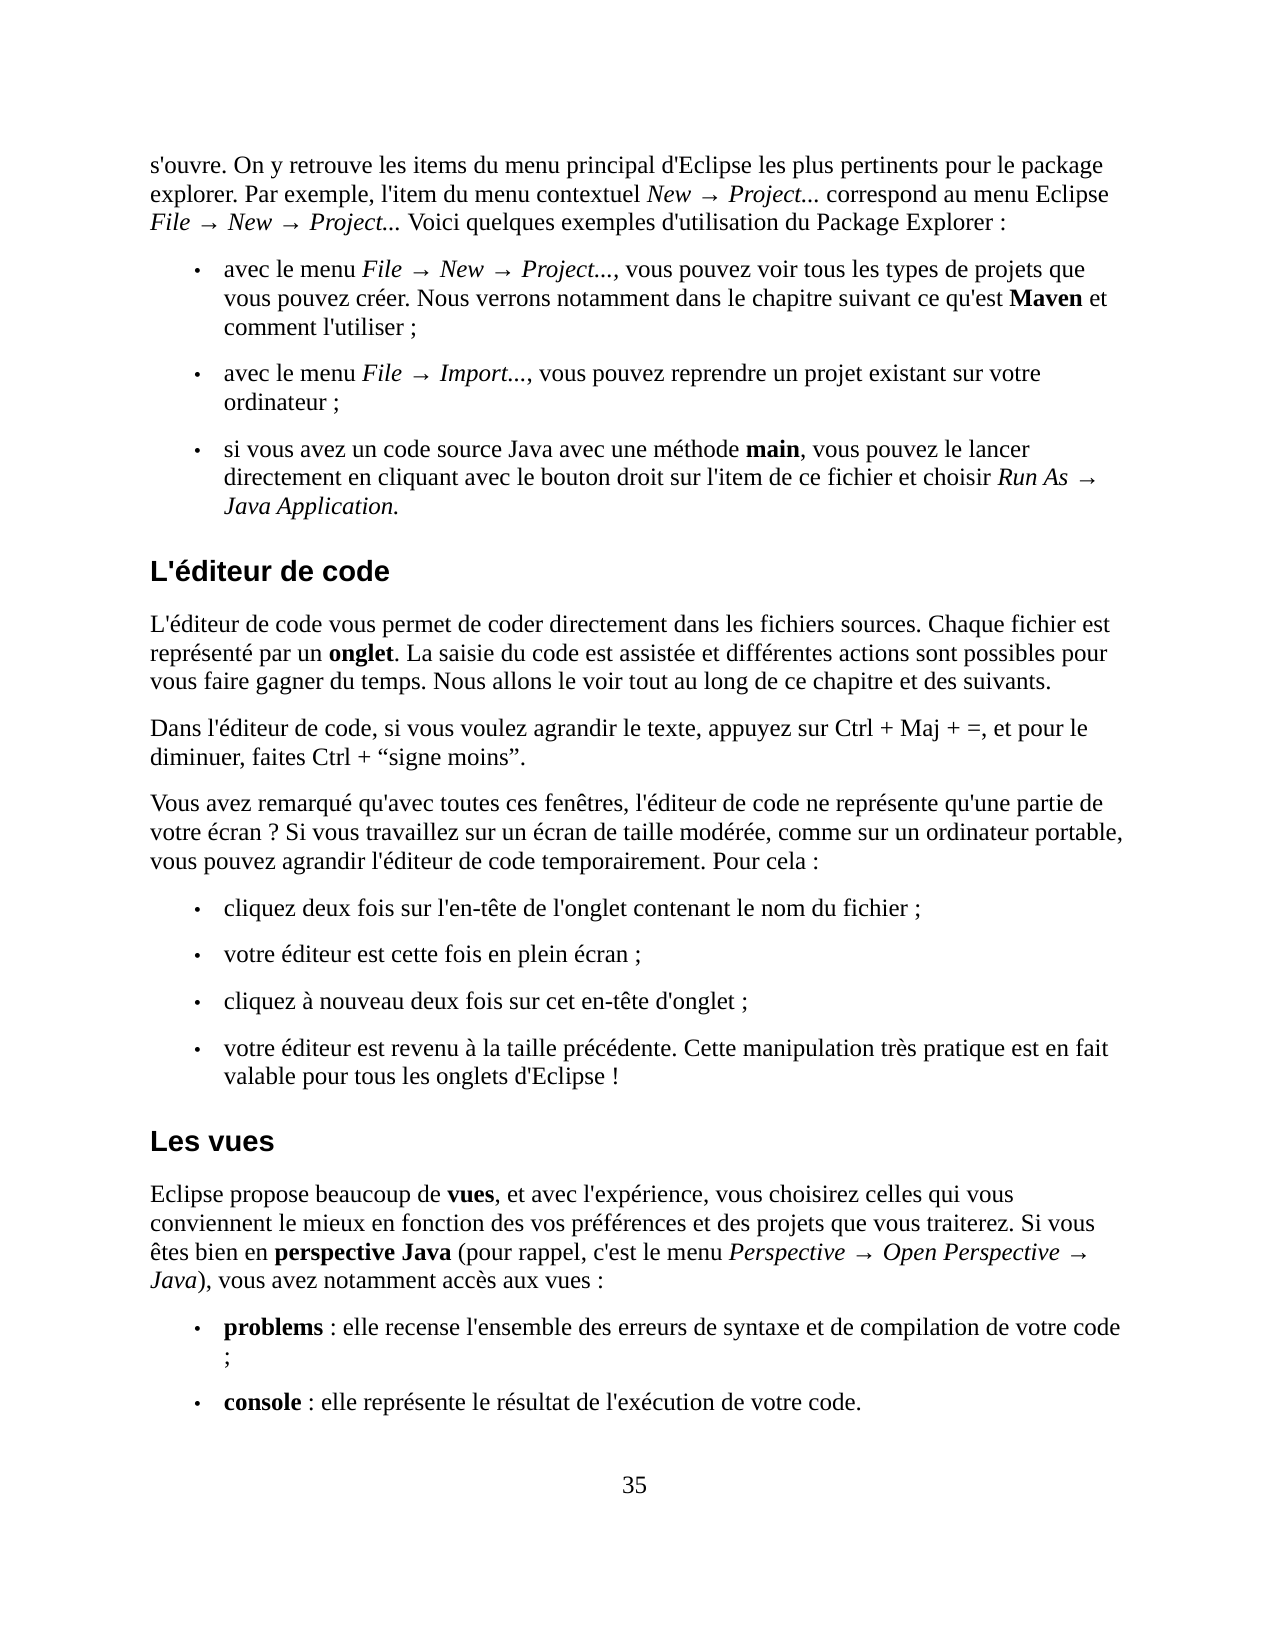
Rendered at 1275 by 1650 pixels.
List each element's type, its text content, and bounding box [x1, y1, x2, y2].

list console : elle représente le résultat de l'exécution de votre code. [194, 1387, 1125, 1416]
list avec le menu File → Import..., vous pouvez reprendre un projet existant sur votre ordinateur ; [194, 358, 1125, 416]
list votre éditeur est cette fois en plein écran ; [194, 939, 1125, 968]
list si vous avez un code source Java avec une méthode main, vous pouvez le lancer directement en cliquant avec le bouton droit sur l'item de ce fichier et choisir Run As → Java Application. [194, 434, 1125, 520]
subtitle L'éditeur de code [150, 554, 1125, 587]
text Eclipse propose beaucoup de vues, et avec l'expérience, vous choisirez celles qui vous conviennent le mieux en fonction des vos préférences et des projets que vous traiterez. Si vous êtes bien en perspective Java (pour rappel, c'est le menu Perspective → Open Perspective → Java), vous avez notamment accès aux vues : [150, 1179, 1125, 1294]
subtitle Les vues [150, 1124, 1125, 1158]
list problems : elle recense l'ensemble des erreurs de syntaxe et de compilation de votre code ; [194, 1312, 1125, 1369]
list cliquez à nouveau deux fois sur cet en-tête d'onglet ; [194, 986, 1125, 1015]
list cliquez deux fois sur l'en-tête de l'onglet contenant le nom du fichier ; [194, 893, 1125, 921]
list votre éditeur est revenu à la taille précédente. Cette manipulation très pratique est en fait valable pour tous les onglets d'Eclipse ! [194, 1033, 1125, 1090]
text s'ouvre. On y retrouve les items du menu principal d'Eclipse les plus pertinents pour le package explorer. Par exemple, l'item du menu contextuel New → Project... correspond au menu Eclipse File → New → Project... Voici quelques exemples d'utilisation du Package Explorer : [150, 150, 1125, 236]
text Dans l'éditeur de code, si vous voulez agrandir le texte, appuyez sur Ctrl + Maj + =, et pour le diminuer, faites Ctrl + “signe moins”. [150, 713, 1125, 771]
text Vous avez remarqué qu'avec toutes ces fenêtres, l'éditeur de code ne représente qu'une partie de votre écran ? Si vous travaillez sur un écran de taille modérée, comme sur un ordinateur portable, vous pouvez agrandir l'éditeur de code temporairement. Pour cela : [150, 788, 1125, 875]
text L'éditeur de code vous permet de coder directement dans les fichiers sources. Chaque fichier est représenté par un onglet. La saisie du code est assistée et différentes actions sont possibles pour vous faire gagner du temps. Nous allons le voir tout au long de ce chapitre et des suivants. [150, 609, 1125, 695]
list avec le menu File → New → Project..., vous pouvez voir tous les types de projets que vous pouvez créer. Nous verrons notamment dans le chapitre suivant ce qu'est Maven et comment l'utiliser ; [194, 254, 1125, 340]
